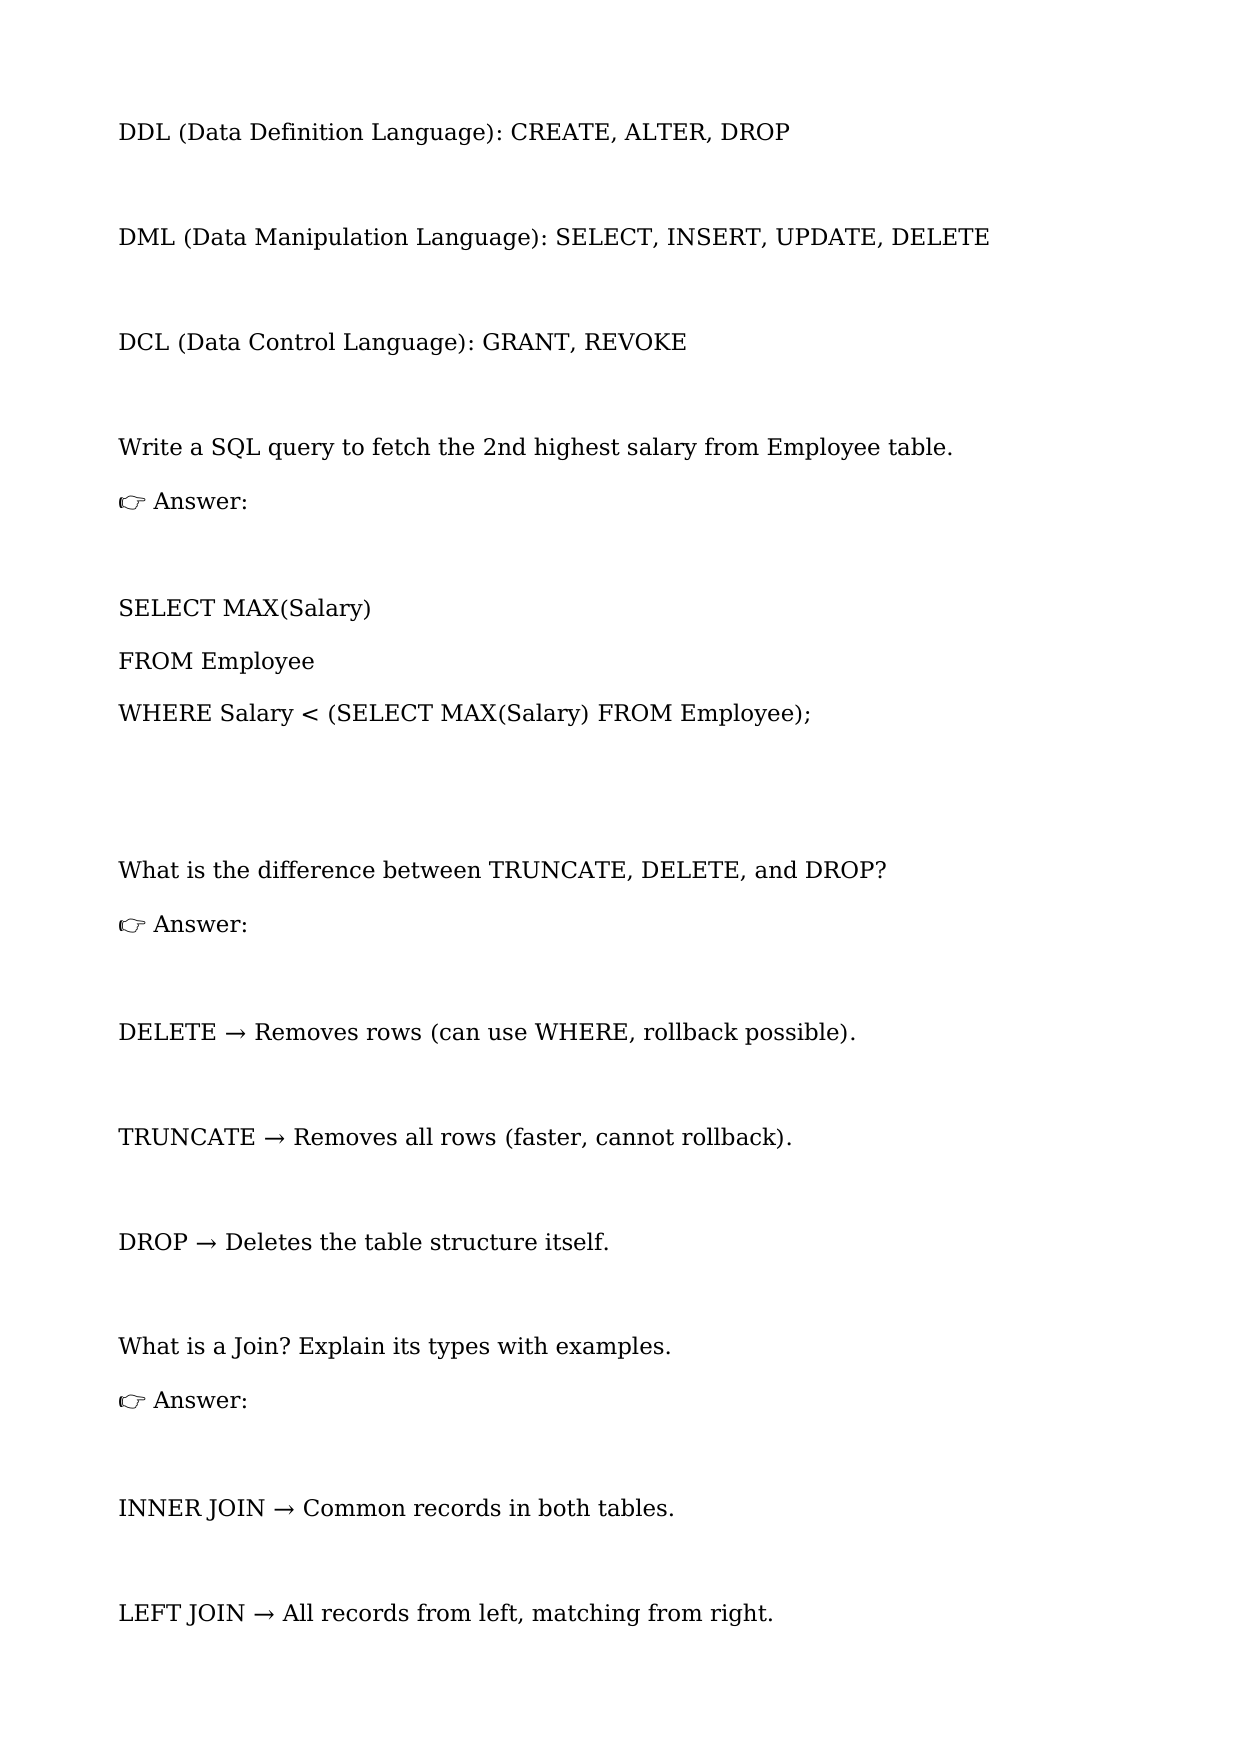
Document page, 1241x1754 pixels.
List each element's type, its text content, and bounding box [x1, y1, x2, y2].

text 👉 Answer: [118, 908, 1122, 940]
text DML (Data Manipulation Language): SELECT, INSERT, UPDATE, DELETE [118, 223, 1122, 250]
text WHERE Salary < (SELECT MAX(Salary) FROM Employee); [118, 699, 1122, 726]
text LEFT JOIN → All records from left, matching from right. [118, 1598, 1122, 1626]
text FROM Employee [118, 646, 1122, 674]
text 👉 Answer: [118, 485, 1122, 516]
text What is a Join? Explain its types with examples. [118, 1332, 1122, 1359]
text TRUNCATE → Removes all rows (faster, cannot rollback). [118, 1122, 1122, 1150]
text What is the difference between TRUNCATE, DELETE, and DROP? [118, 856, 1122, 883]
text INNER JOIN → Common records in both tables. [118, 1493, 1122, 1521]
text 👉 Answer: [118, 1384, 1122, 1416]
text Write a SQL query to fetch the 2nd highest salary from Employee table. [118, 432, 1122, 460]
text DELETE → Removes rows (can use WHERE, rollback possible). [118, 1018, 1122, 1045]
text DROP → Deletes the table structure itself. [118, 1227, 1122, 1255]
text SELECT MAX(Salary) [118, 594, 1122, 622]
text DCL (Data Control Language): GRANT, REVOKE [118, 328, 1122, 355]
text DDL (Data Definition Language): CREATE, ALTER, DROP [118, 118, 1122, 146]
